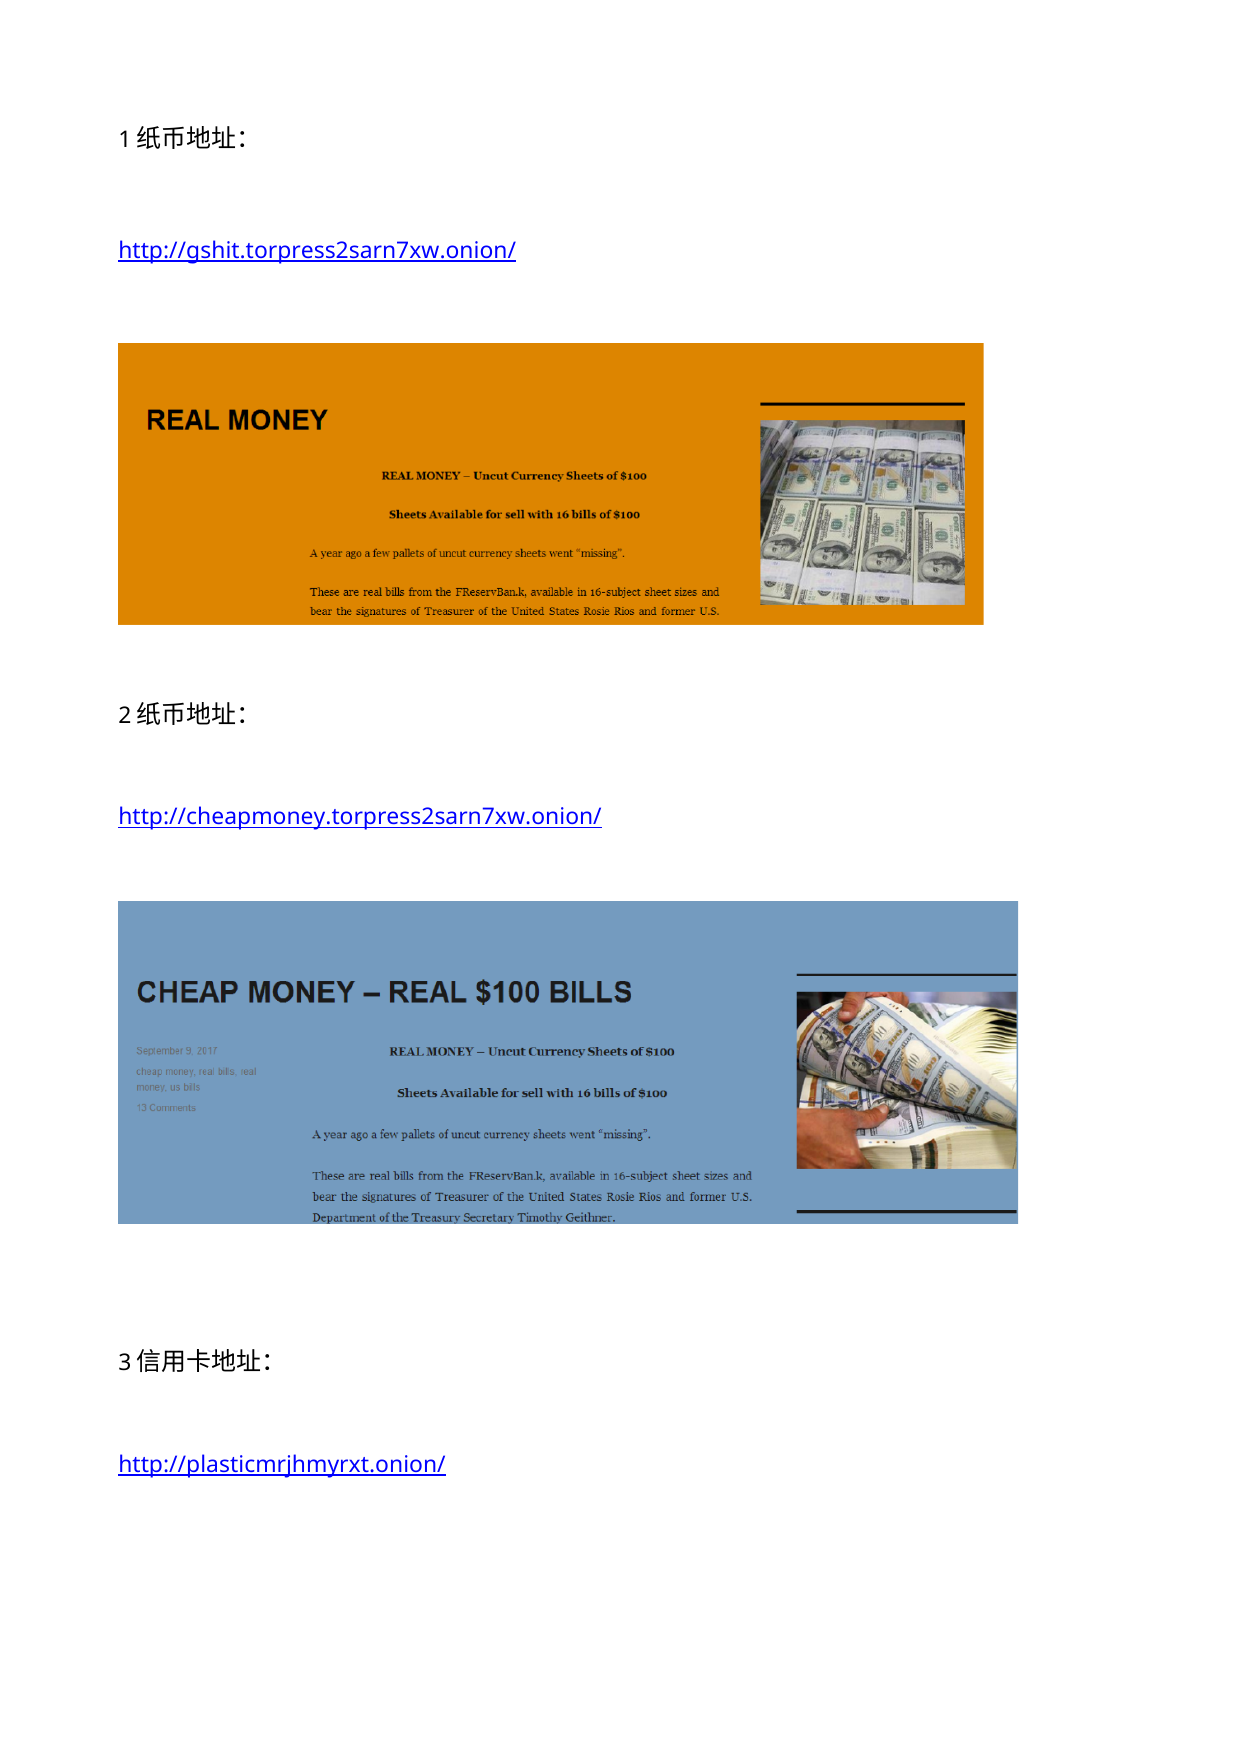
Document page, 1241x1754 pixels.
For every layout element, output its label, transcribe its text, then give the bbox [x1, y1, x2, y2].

text 1纸币地址： [118, 118, 1122, 154]
text 3信用卡地址： [118, 1342, 1122, 1378]
text http://gshit.torpress2sarn7xw.onion/ [118, 234, 1122, 265]
text http://plasticmrjhmyrxt.onion/ [118, 1448, 1122, 1479]
text http://cheapmoney.torpress2sarn7xw.onion/ [118, 800, 1122, 832]
text 2纸币地址： [118, 694, 1122, 731]
